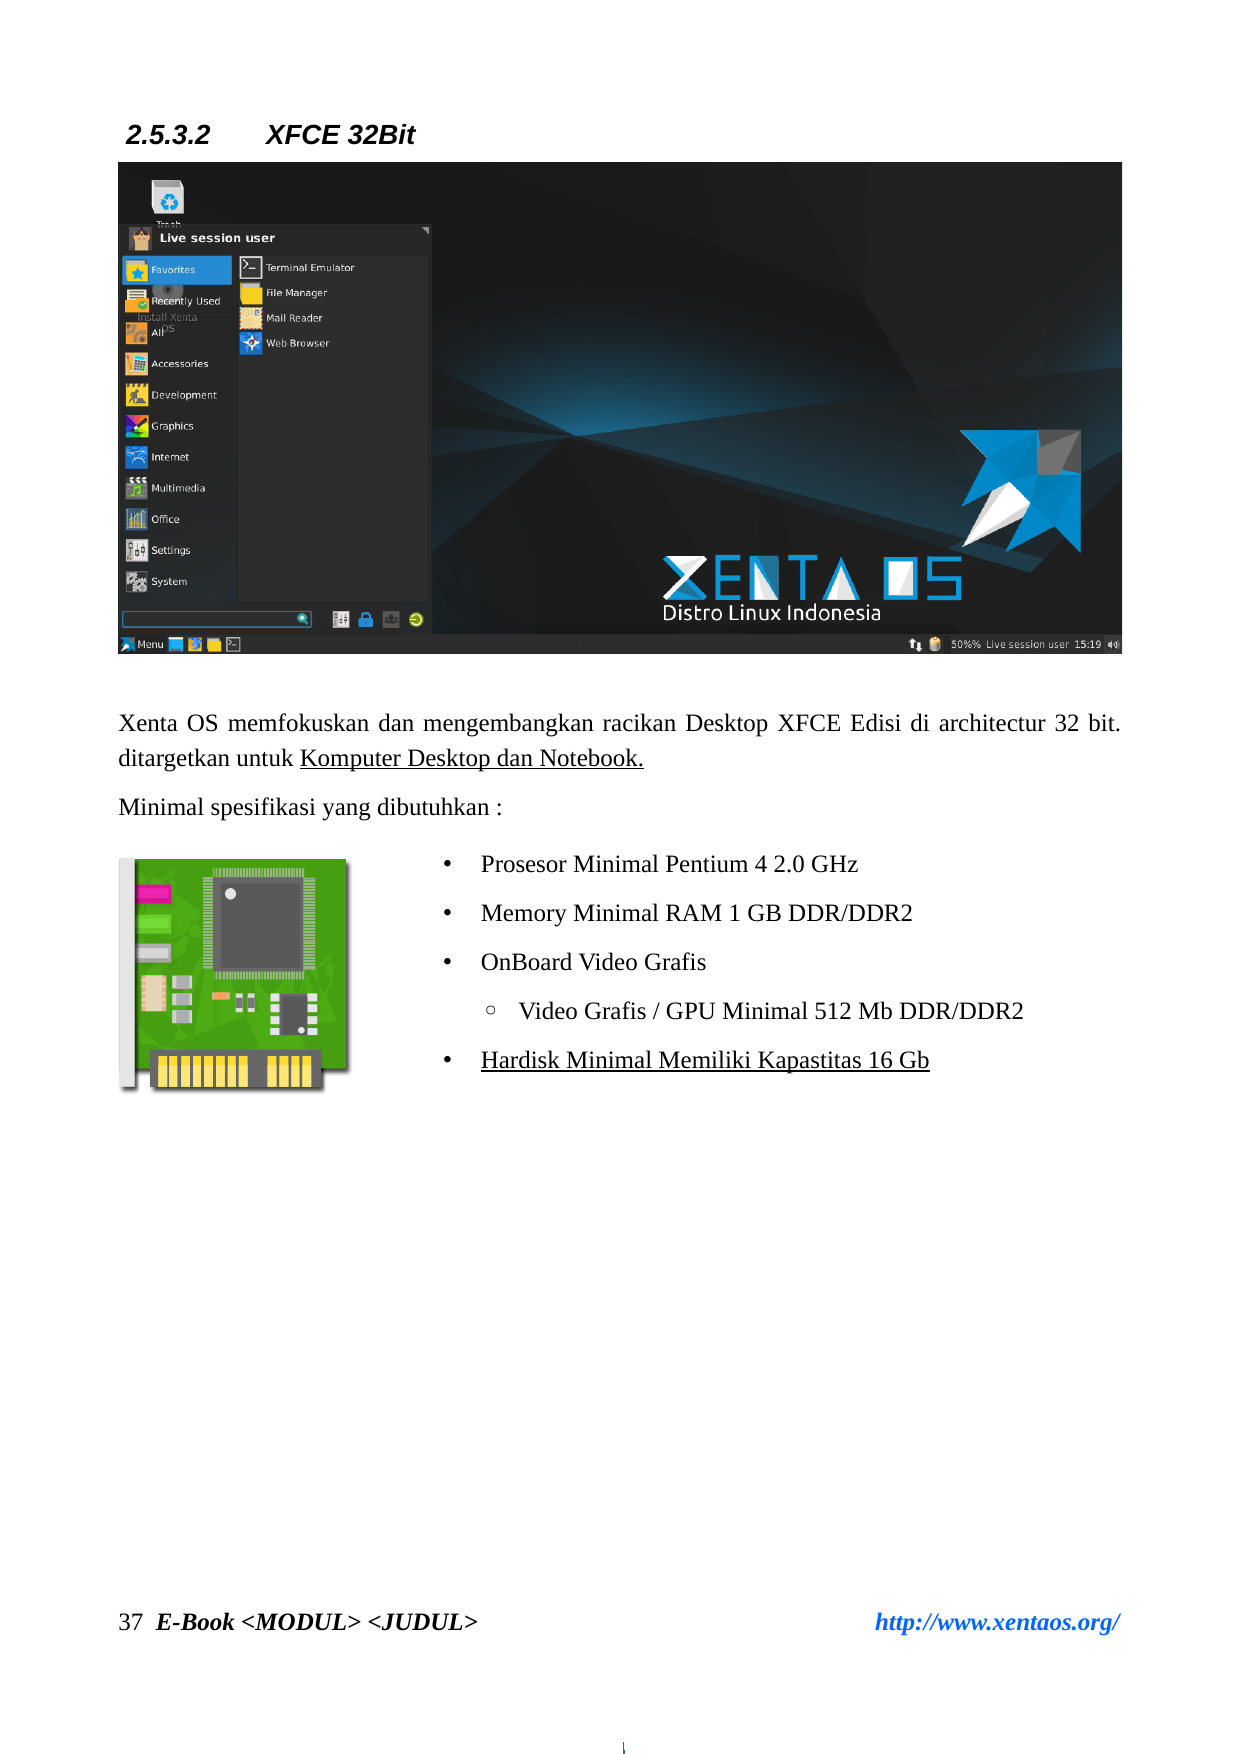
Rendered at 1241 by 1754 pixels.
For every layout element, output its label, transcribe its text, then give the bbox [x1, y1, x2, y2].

list Video Grafis / GPU Minimal 512 Mb DDR/DDR2 [356, 996, 1122, 1025]
text Minimal spesifikasi yang dibutuhkan : [118, 792, 1122, 820]
text Xenta OS memfokuskan dan mengembangkan racikan Desktop XFCE Edisi di architectur 32 bit. ditargetkan untuk Komputer Desktop dan Notebook. [118, 708, 1122, 771]
list OnBoard Video Grafis [356, 947, 1122, 976]
picture [118, 162, 1123, 654]
list Hardisk Minimal Memiliki Kapastitas 16 Gb [356, 1045, 1122, 1074]
picture [108, 849, 356, 1097]
list Prosesor Minimal Pentium 4 2.0 GHz [356, 849, 1122, 878]
list Memory Minimal RAM 1 GB DDR/DDR2 [356, 898, 1122, 927]
subtitle XFCE 32Bit [118, 118, 1122, 150]
